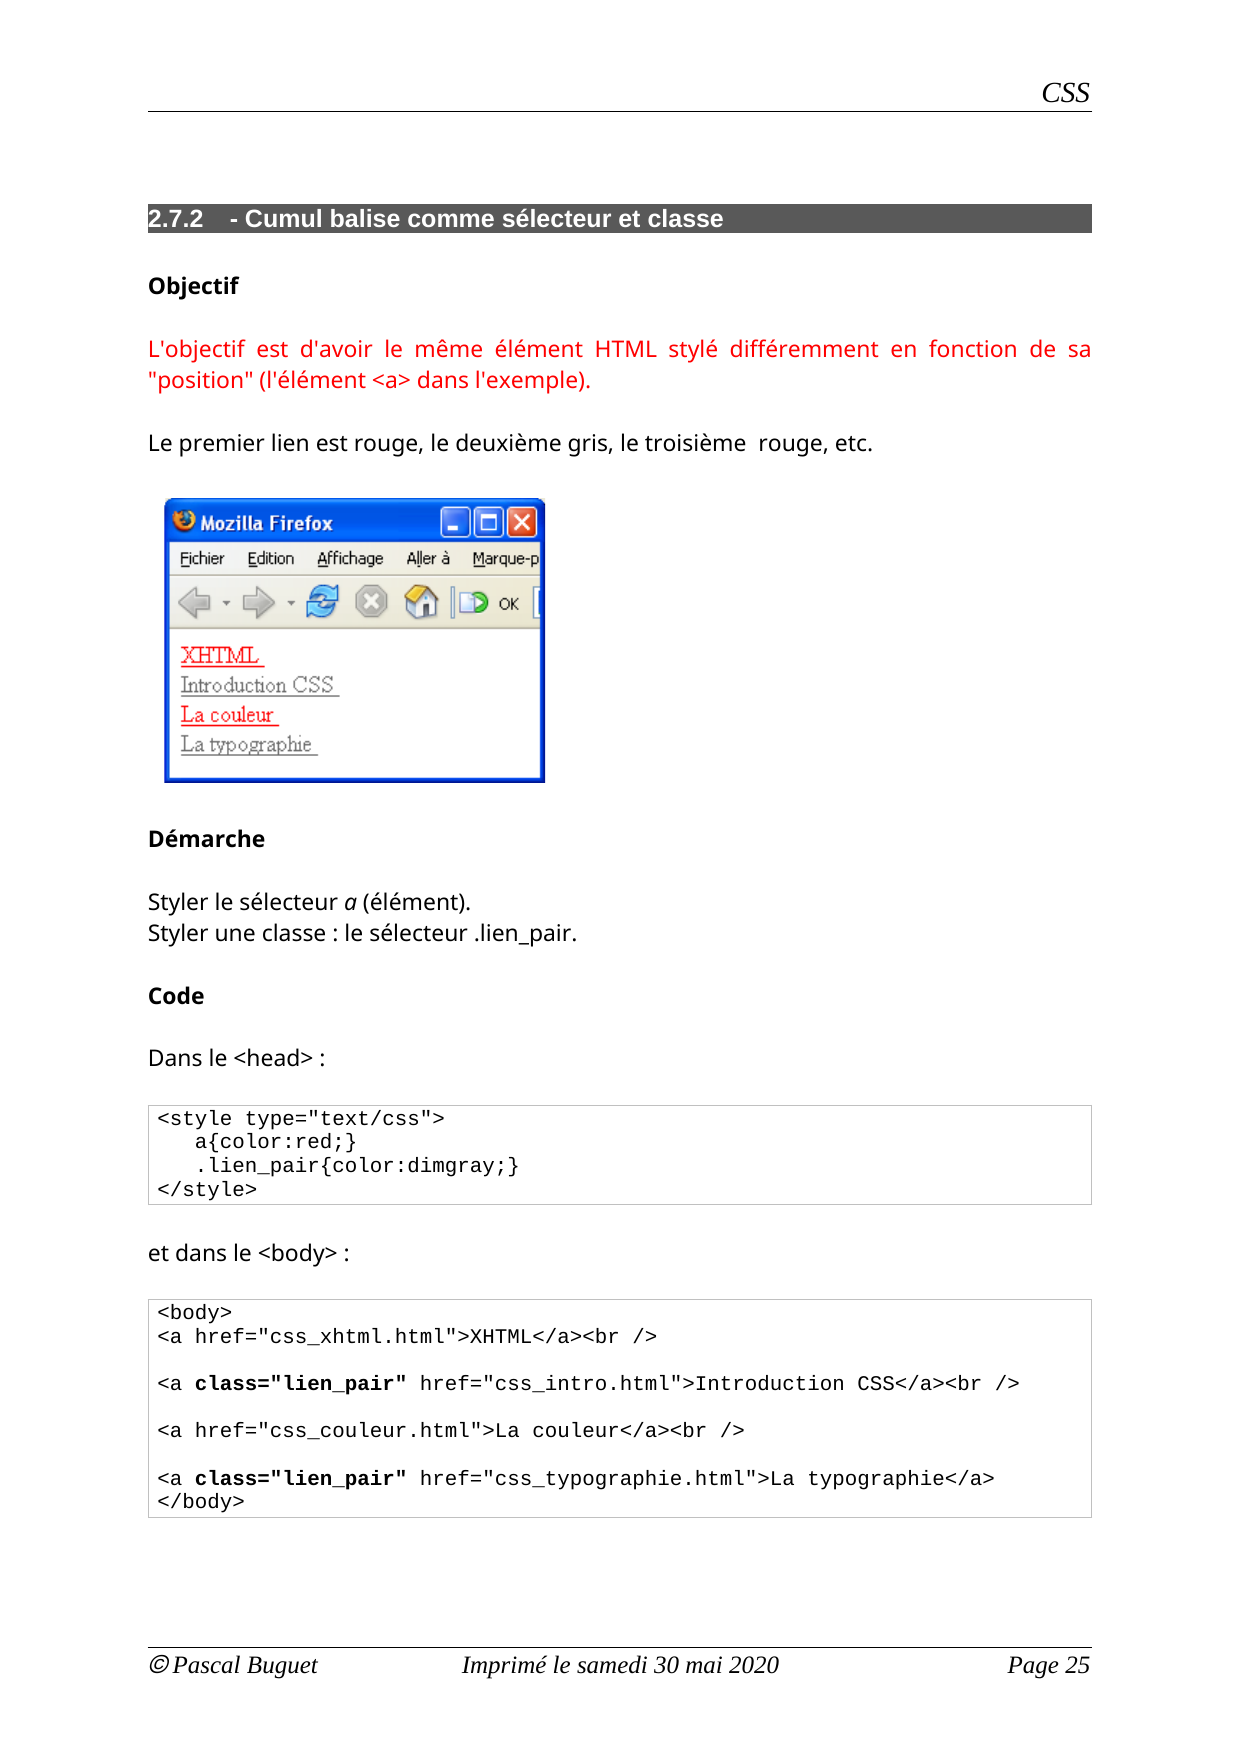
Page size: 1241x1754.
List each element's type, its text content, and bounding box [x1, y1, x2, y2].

text </style> [149, 1176, 1091, 1204]
text <a href="css_xhtml.html">XHTML</a><br /> [149, 1323, 1091, 1346]
text a{color:red;} [149, 1128, 1091, 1152]
text <style type="text/css"> [149, 1106, 1091, 1128]
text <body> [149, 1300, 1091, 1323]
text </body> [149, 1488, 1091, 1517]
text .lien_pair{color:dimgray;} [149, 1152, 1091, 1176]
text Le premier lien est rouge, le deuxième gris, le troisième rouge, etc. [148, 426, 1092, 458]
text Styler une classe : le sélecteur .lien_pair. [148, 917, 1092, 948]
text Code [148, 979, 1092, 1011]
text L'objectif est d'avoir le même élément HTML stylé différemment en fonction de sa "position" (l'élément <a> dans l'exemple). [148, 333, 1092, 395]
text et dans le <body> : [148, 1237, 1092, 1268]
text Démarche [148, 823, 1092, 854]
text <a href="css_couleur.html">La couleur</a><br /> [149, 1417, 1091, 1441]
subtitle - Cumul balise comme sélecteur et classe [148, 204, 1092, 233]
text Styler le sélecteur a (élément). [148, 886, 1092, 917]
text Objectif [148, 270, 1092, 301]
text Dans le <head> : [148, 1042, 1092, 1073]
text <a class="lien_pair" href="css_typographie.html">La typographie</a> [149, 1465, 1091, 1488]
text <a class="lien_pair" href="css_intro.html">Introduction CSS</a><br /> [149, 1370, 1091, 1394]
